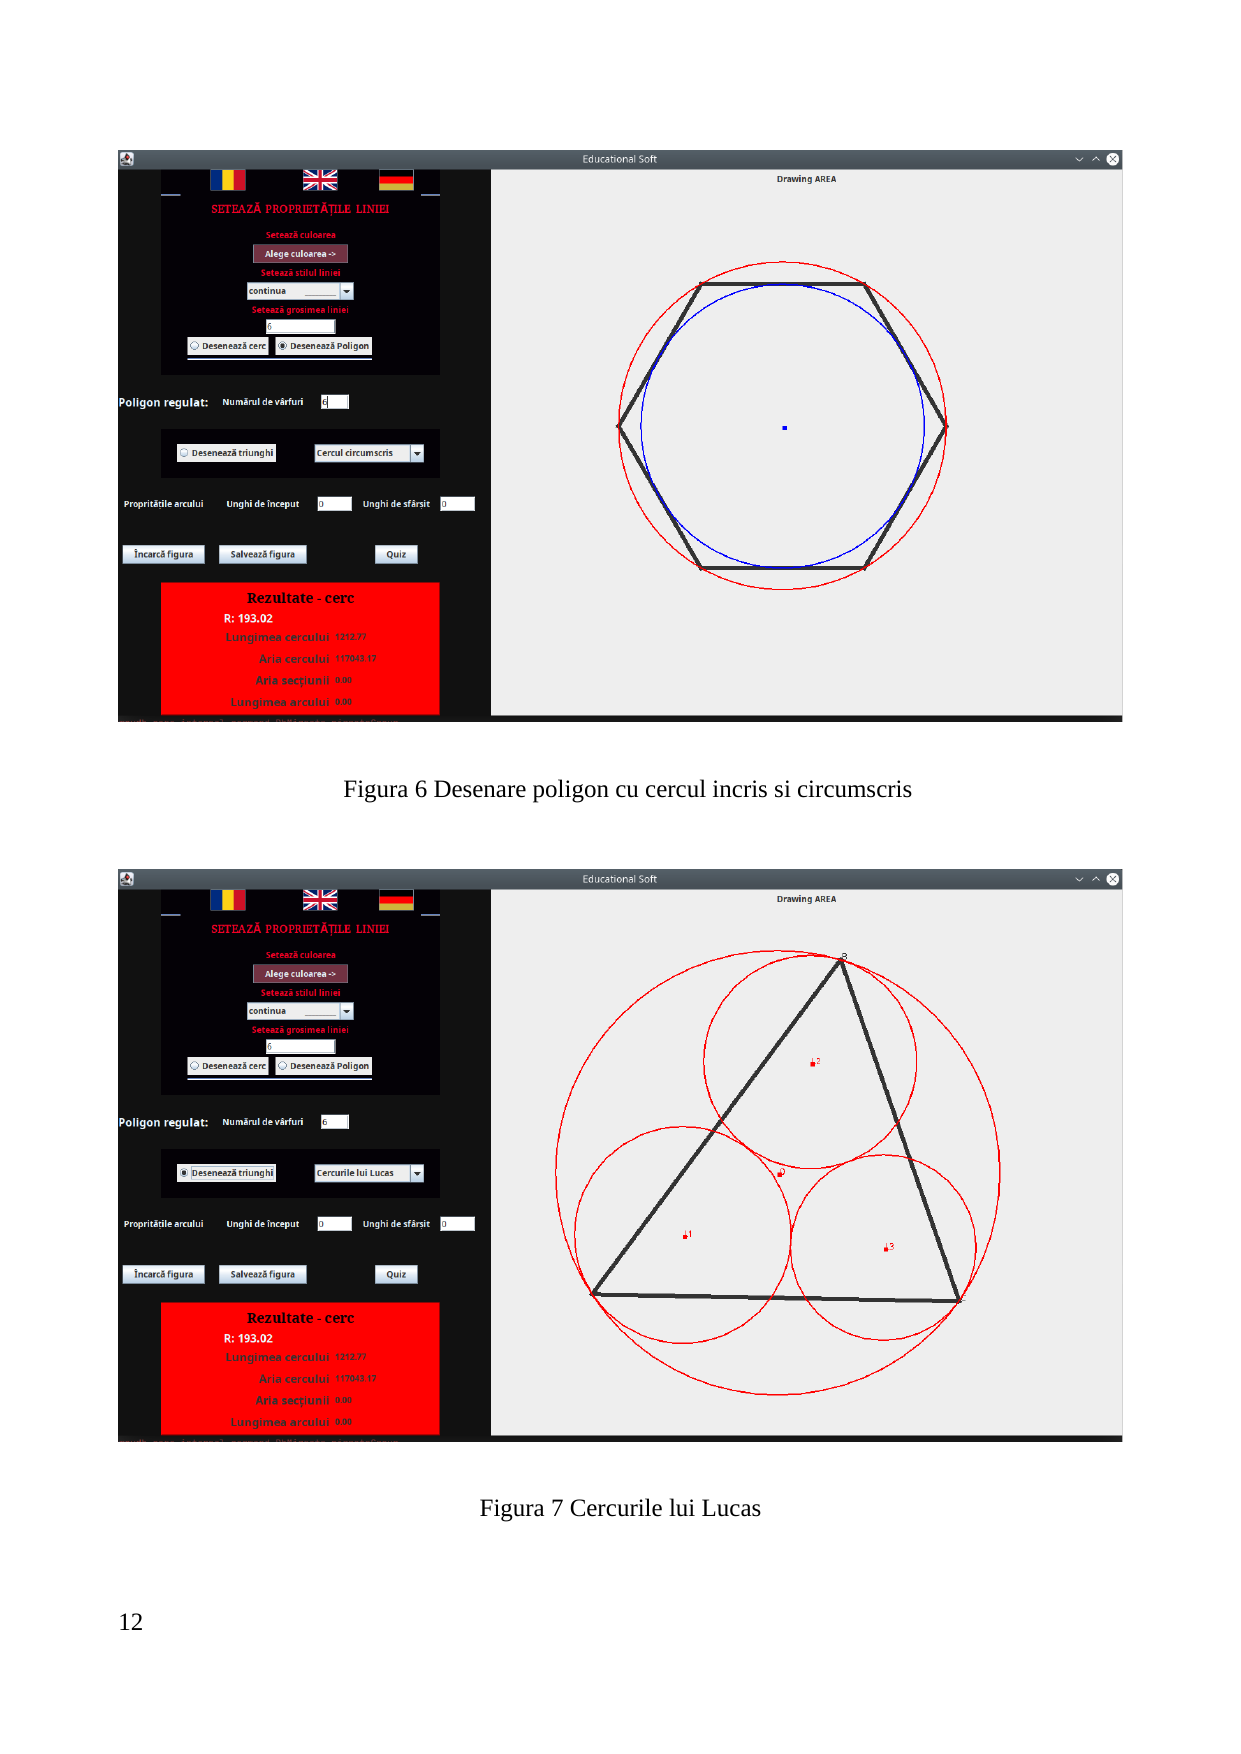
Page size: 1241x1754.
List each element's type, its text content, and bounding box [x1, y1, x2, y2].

picture [118, 869, 1123, 1442]
picture [118, 150, 1123, 722]
text Figura 6 Desenare poligon cu cercul incris si circumscris [118, 774, 1122, 803]
text Figura 7 Cercurile lui Lucas [118, 1493, 1122, 1522]
